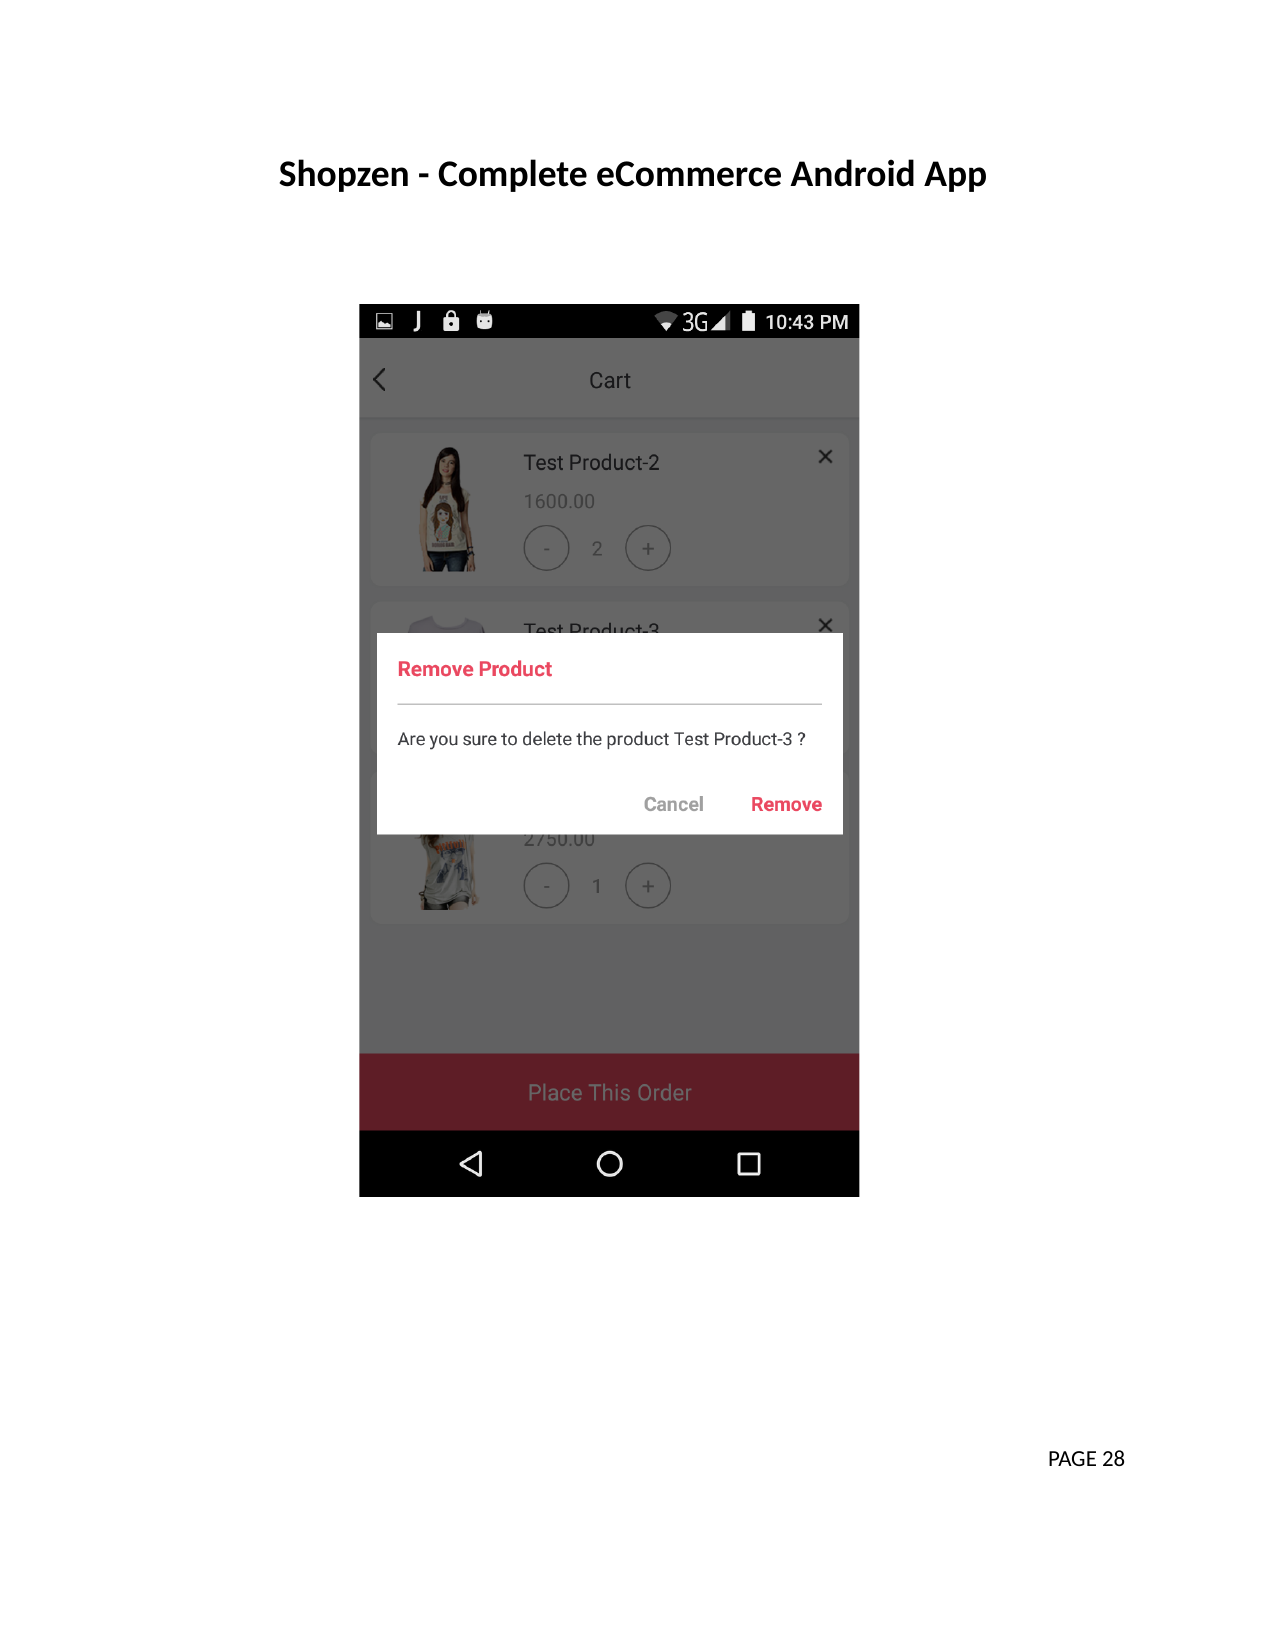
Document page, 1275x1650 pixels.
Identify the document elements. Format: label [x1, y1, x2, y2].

picture [359, 304, 860, 1197]
